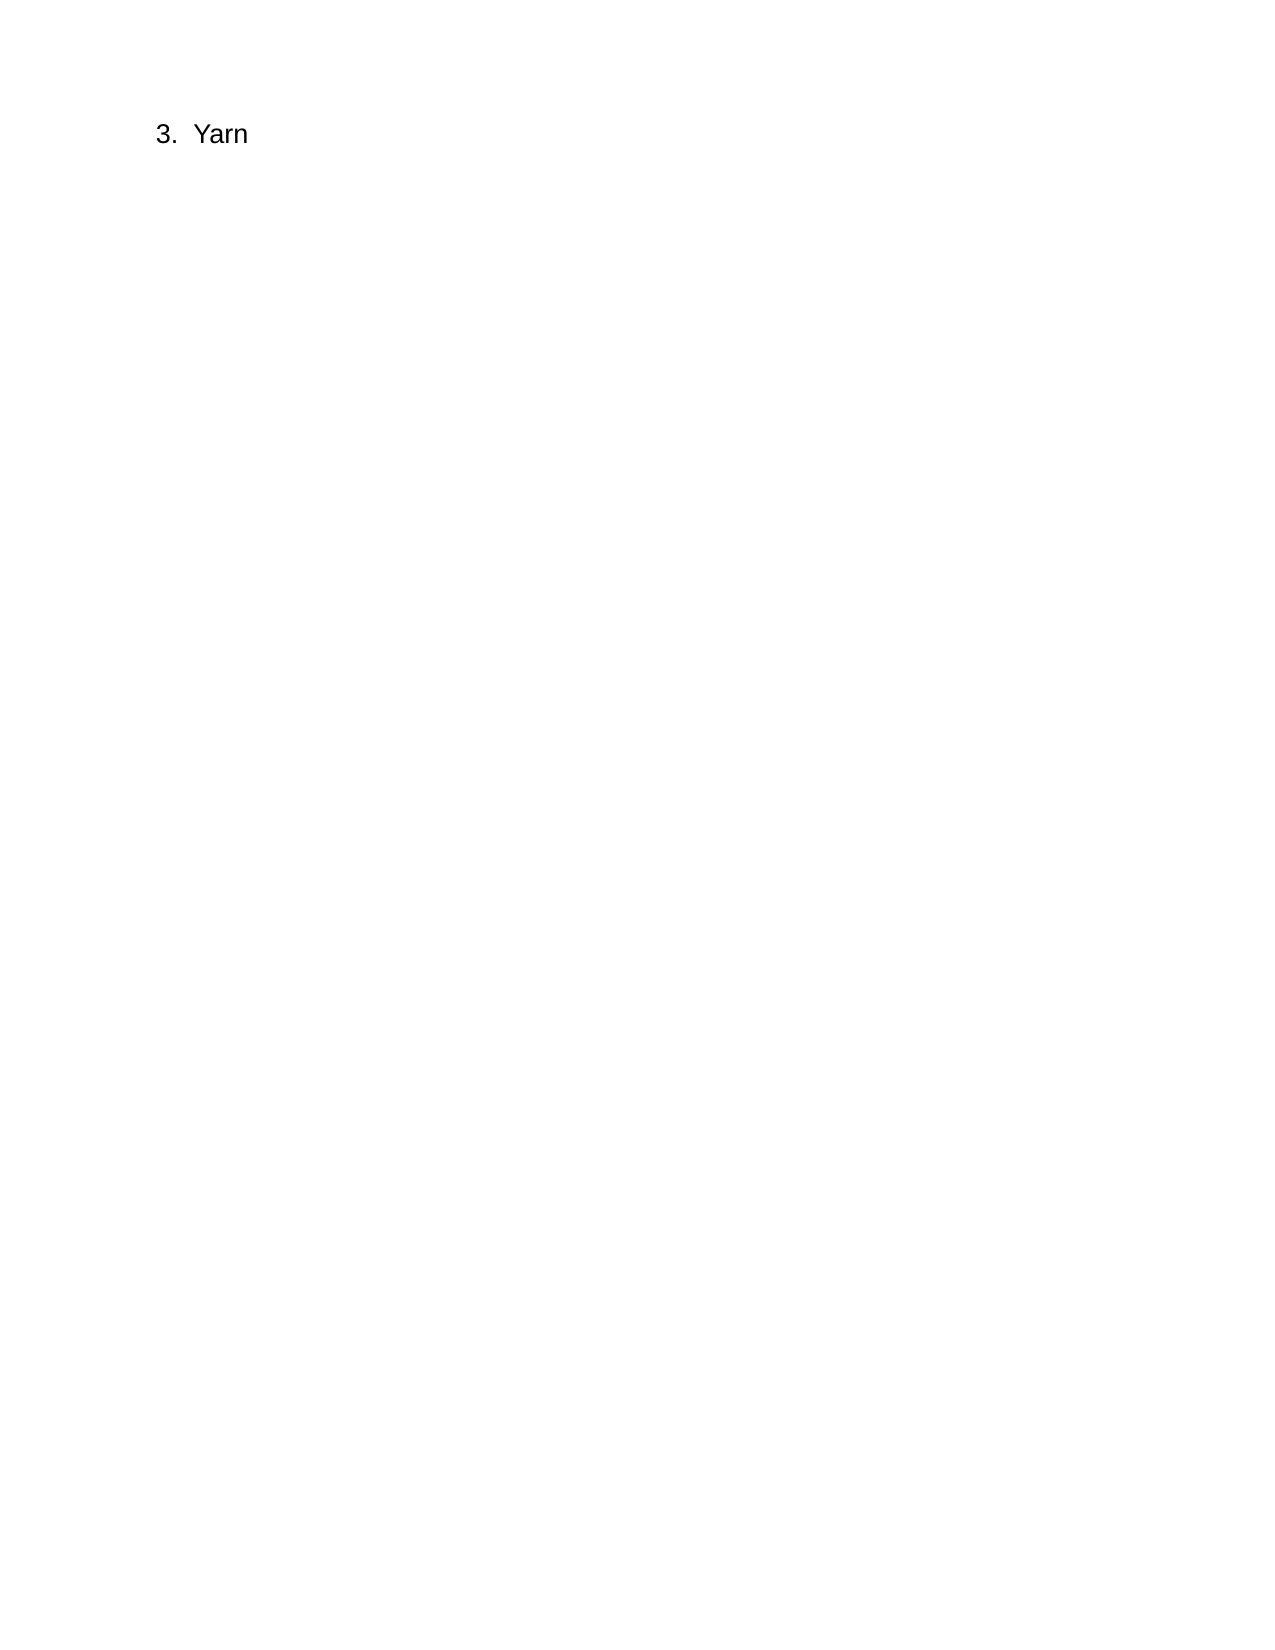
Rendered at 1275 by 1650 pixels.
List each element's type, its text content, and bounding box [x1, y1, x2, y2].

list Yarn [156, 118, 1157, 149]
